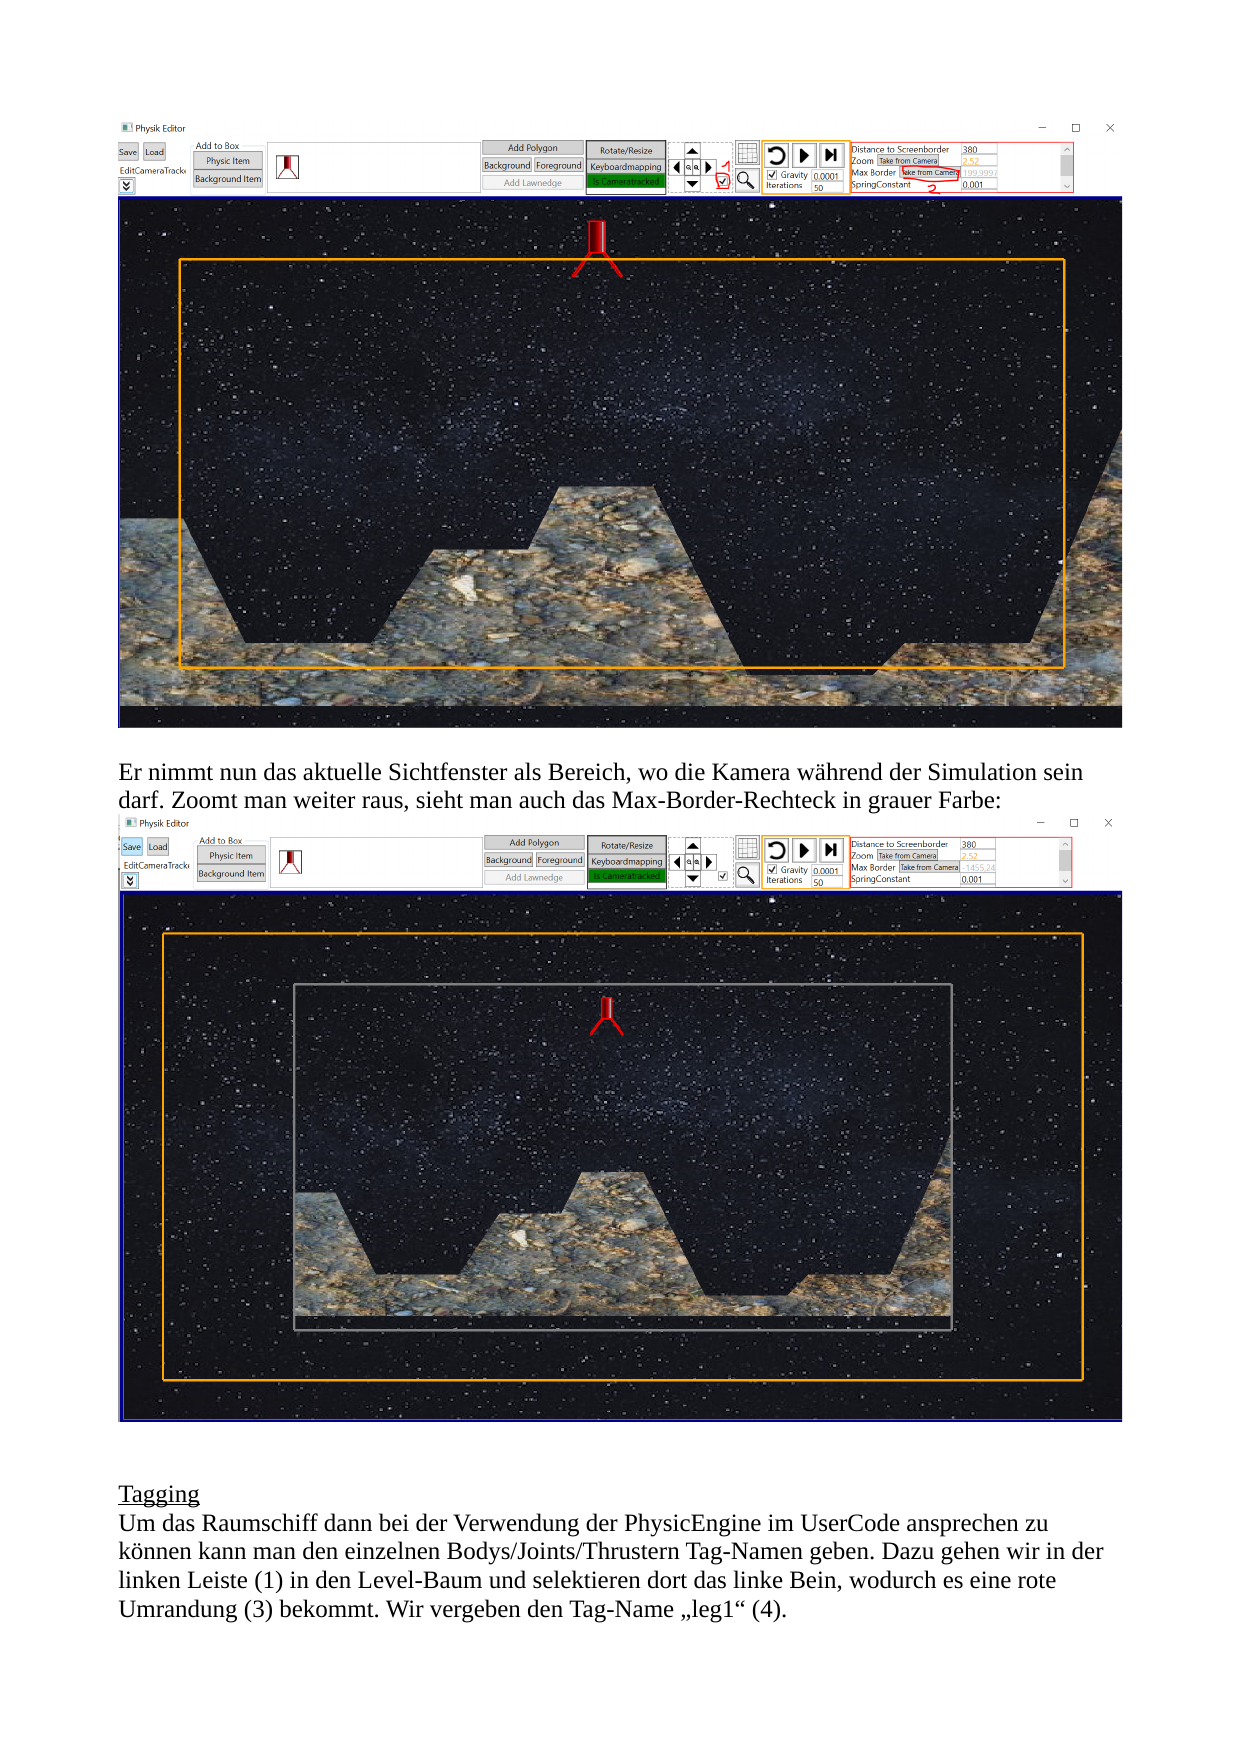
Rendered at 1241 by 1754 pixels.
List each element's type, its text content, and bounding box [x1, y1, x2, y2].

text Um das Raumschiff dann bei der Verwendung der PhysicEngine im UserCode ansprechen zu können kann man den einzelnen Bodys/Joints/Thrustern Tag-Namen geben. Dazu gehen wir in der linken Leiste (1) in den Level-Baum und selektieren dort das linke Bein, wodurch es eine rote Umrandung (3) bekommt. Wir vergeben den Tag-Name „leg1“ (4). [118, 1508, 1122, 1623]
text Er nimmt nun das aktuelle Sichtfenster als Bereich, wo die Kamera während der Simulation sein darf. Zoomt man weiter raus, sieht man auch das Max-Border-Rechteck in grauer Farbe: [118, 757, 1122, 814]
text Tagging [118, 1479, 1122, 1508]
picture [118, 814, 1123, 1422]
picture [118, 118, 1123, 728]
